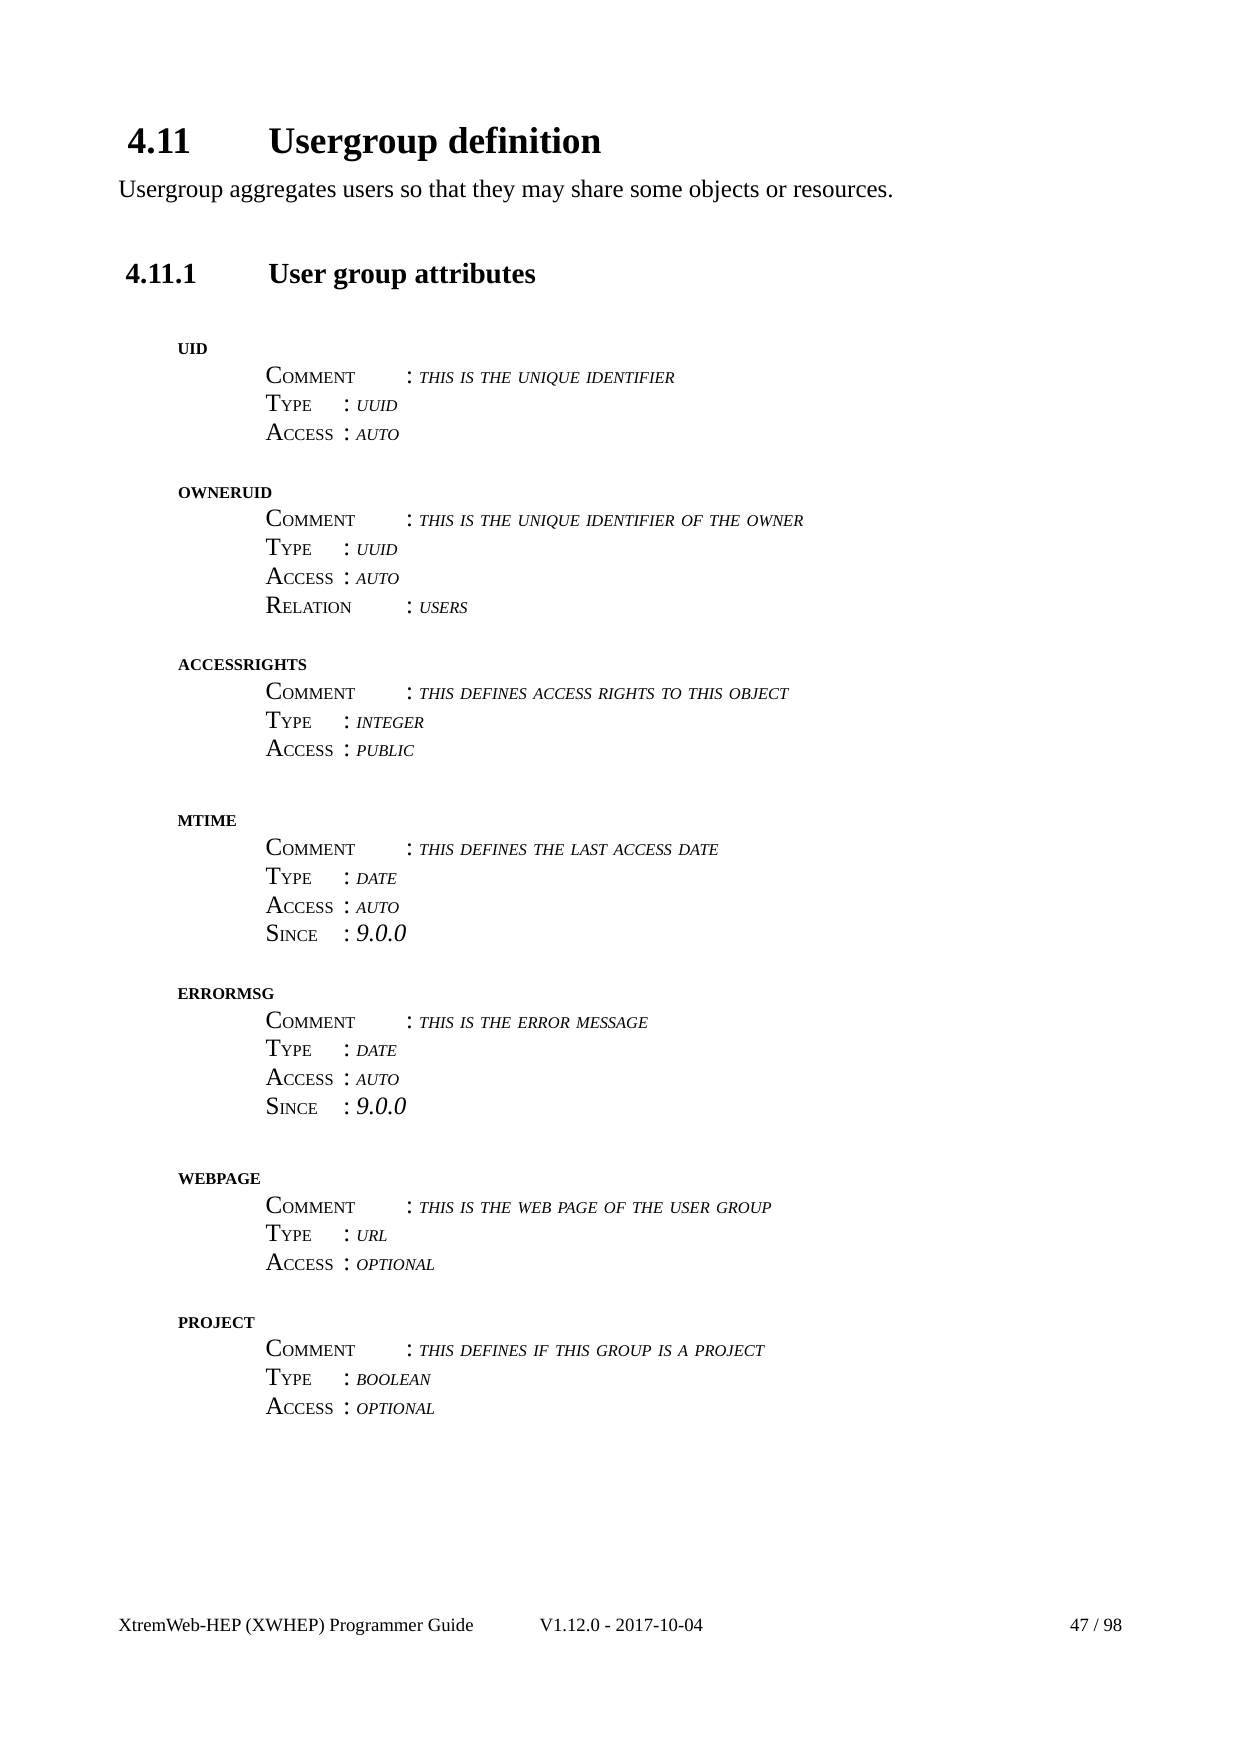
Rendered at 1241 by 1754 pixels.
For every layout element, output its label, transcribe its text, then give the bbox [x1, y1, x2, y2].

text Access : auto [265, 417, 1122, 446]
text Type : url [265, 1218, 1122, 1247]
text Access : optional [265, 1391, 1122, 1420]
text accessrights [178, 647, 1122, 676]
text Usergroup aggregates users so that they may share some objects or resources. [118, 174, 1122, 202]
text webpage [178, 1161, 1122, 1190]
text Access : public [265, 733, 1122, 762]
text Type : uuid [265, 532, 1122, 561]
text Relation : users [265, 590, 1122, 618]
text owneruid [178, 475, 1122, 503]
text errormsg [177, 976, 1122, 1005]
text Comment : this is the unique identifier of the owner [265, 503, 1122, 532]
subtitle Usergroup definition [118, 118, 1122, 161]
text mtime [177, 803, 1122, 832]
text Comment : this defines if this group is a project [265, 1333, 1122, 1362]
text Comment : this is the unique identifier [265, 360, 1122, 388]
subtitle User group attributes [118, 256, 1122, 290]
text Comment : this is the web page of the user group [265, 1190, 1122, 1218]
text Comment : this defines the last access date [265, 832, 1122, 861]
text Access : auto [265, 561, 1122, 590]
text Since : 9.0.0 [265, 1091, 1122, 1120]
text Access : auto [265, 890, 1122, 918]
text project [178, 1305, 1122, 1333]
text Type : date [265, 861, 1122, 890]
text Comment : this defines access rights to this object [265, 676, 1122, 705]
text Type : integer [265, 705, 1122, 733]
text Since : 9.0.0 [265, 918, 1122, 947]
text Access : auto [265, 1062, 1122, 1091]
text uid [177, 331, 1122, 360]
text Comment : this is the error message [265, 1005, 1122, 1033]
text Access : optional [265, 1247, 1122, 1276]
text Type : boolean [265, 1362, 1122, 1391]
text Type : date [265, 1033, 1122, 1062]
text Type : uuid [265, 388, 1122, 417]
